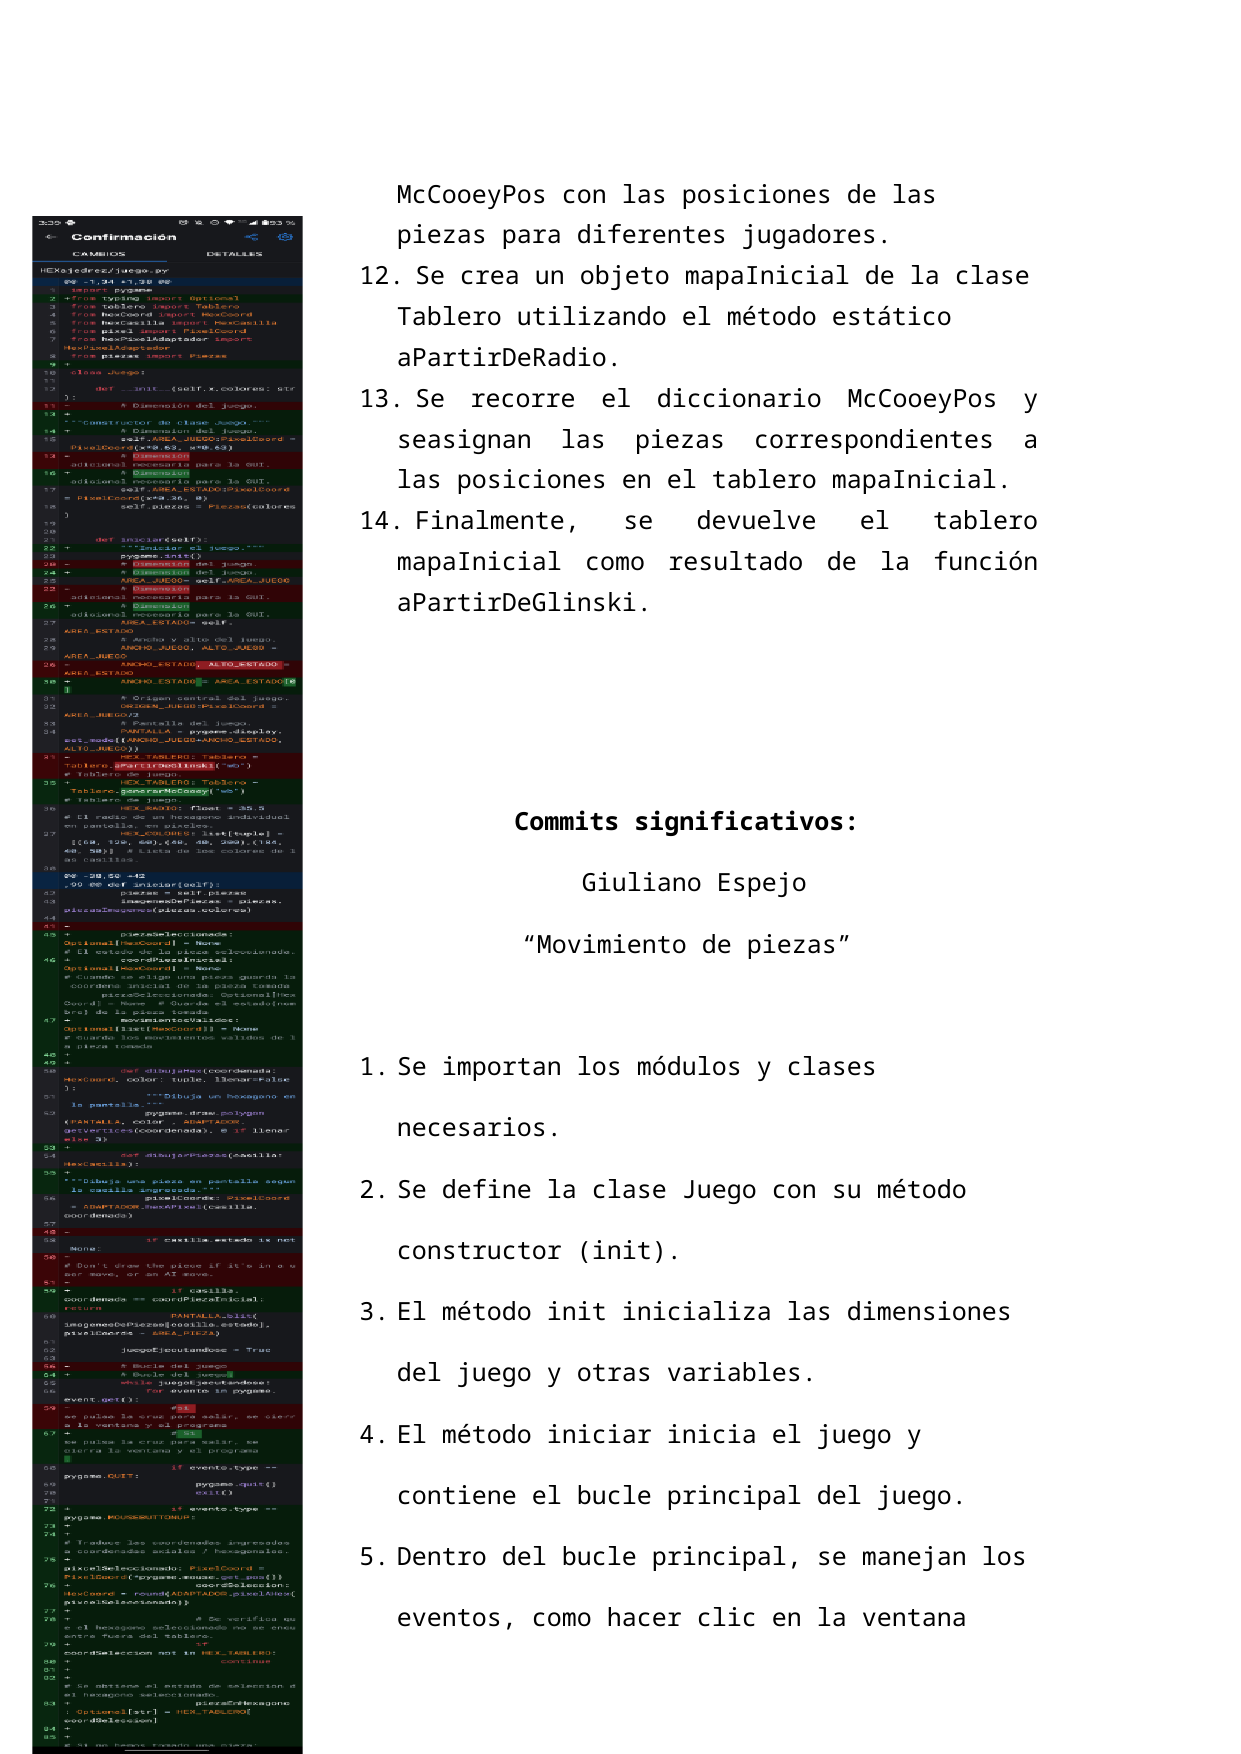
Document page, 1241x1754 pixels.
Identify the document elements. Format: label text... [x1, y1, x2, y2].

list Se recorre el diccionario McCooeyPos y seasignan las piezas correspondientes a las posiciones en el tablero mapaInicial. [303, 381, 1038, 496]
picture [32, 216, 303, 1754]
list El método init inicializa las dimensiones del juego y otras variables. [303, 1294, 1038, 1389]
list Finalmente, se devuelve el tablero mapaInicial como resultado de la función aPartirDeGlinski. [303, 503, 1038, 619]
text Commits significativos: [303, 804, 1038, 838]
text Giuliano Espejo [303, 865, 1038, 899]
list El método iniciar inicia el juego y contiene el bucle principal del juego. [303, 1416, 1038, 1512]
list Se define la clase Juego con su método constructor (init). [303, 1171, 1038, 1267]
list Se crea un objeto mapaInicial de la clase Tablero utilizando el método estático aPartirDeRadio. [303, 258, 1038, 374]
list Dentro del bucle principal, se manejan los eventos, como hacer clic en la ventana [303, 1539, 1038, 1634]
list Se importan los módulos y clases necesarios. [303, 1049, 1038, 1144]
list McCooeyPos con las posiciones de las piezas para diferentes jugadores. [156, 176, 1038, 251]
text “Movimiento de piezas” [303, 926, 1038, 960]
